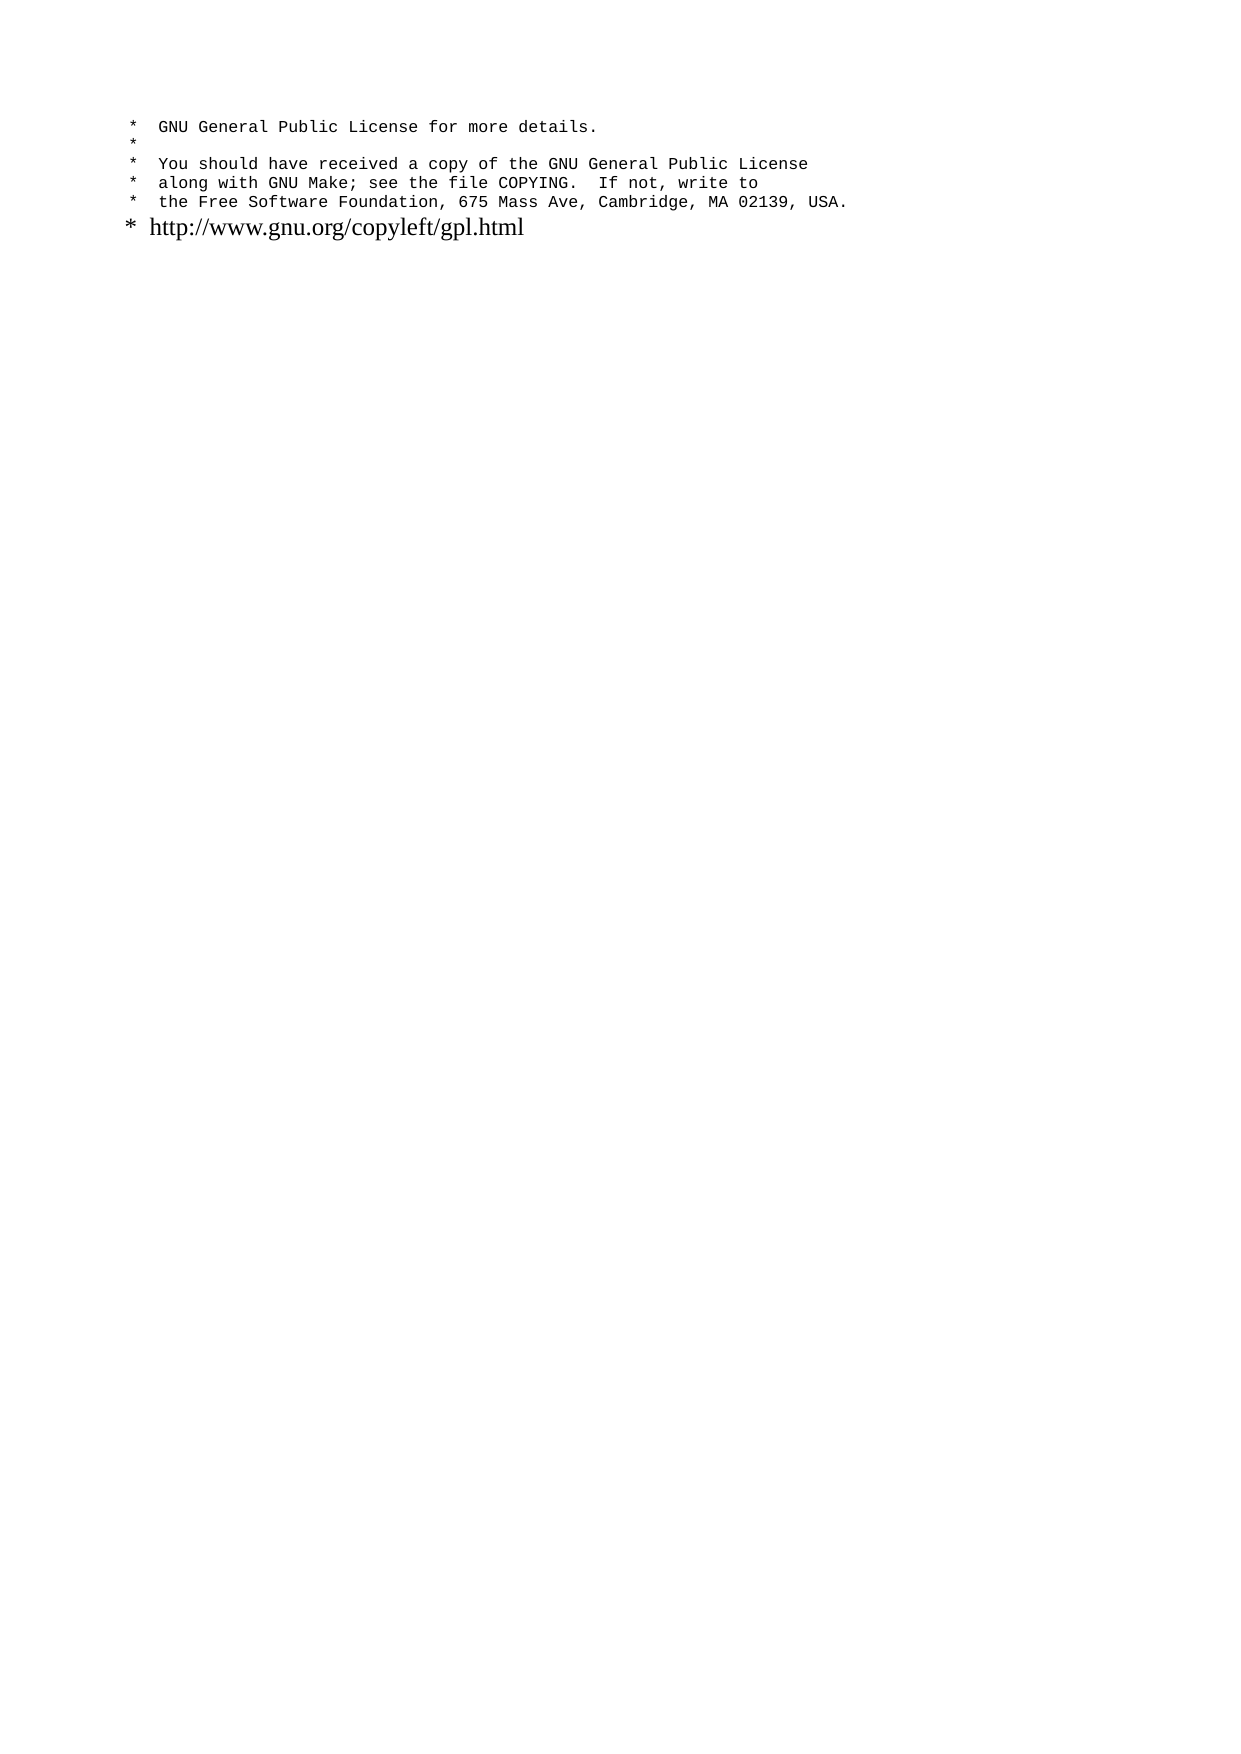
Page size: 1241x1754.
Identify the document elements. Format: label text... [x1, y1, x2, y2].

text * along with GNU Make; see the file COPYING. If not, write to [118, 175, 1122, 193]
text * You should have received a copy of the GNU General Public License [118, 156, 1122, 175]
text * http://www.gnu.org/copyleft/gpl.html [118, 212, 1122, 241]
text * [118, 137, 1122, 156]
text * the Free Software Foundation, 675 Mass Ave, Cambridge, MA 02139, USA. [118, 193, 1122, 212]
text * GNU General Public License for more details. [118, 118, 1122, 137]
